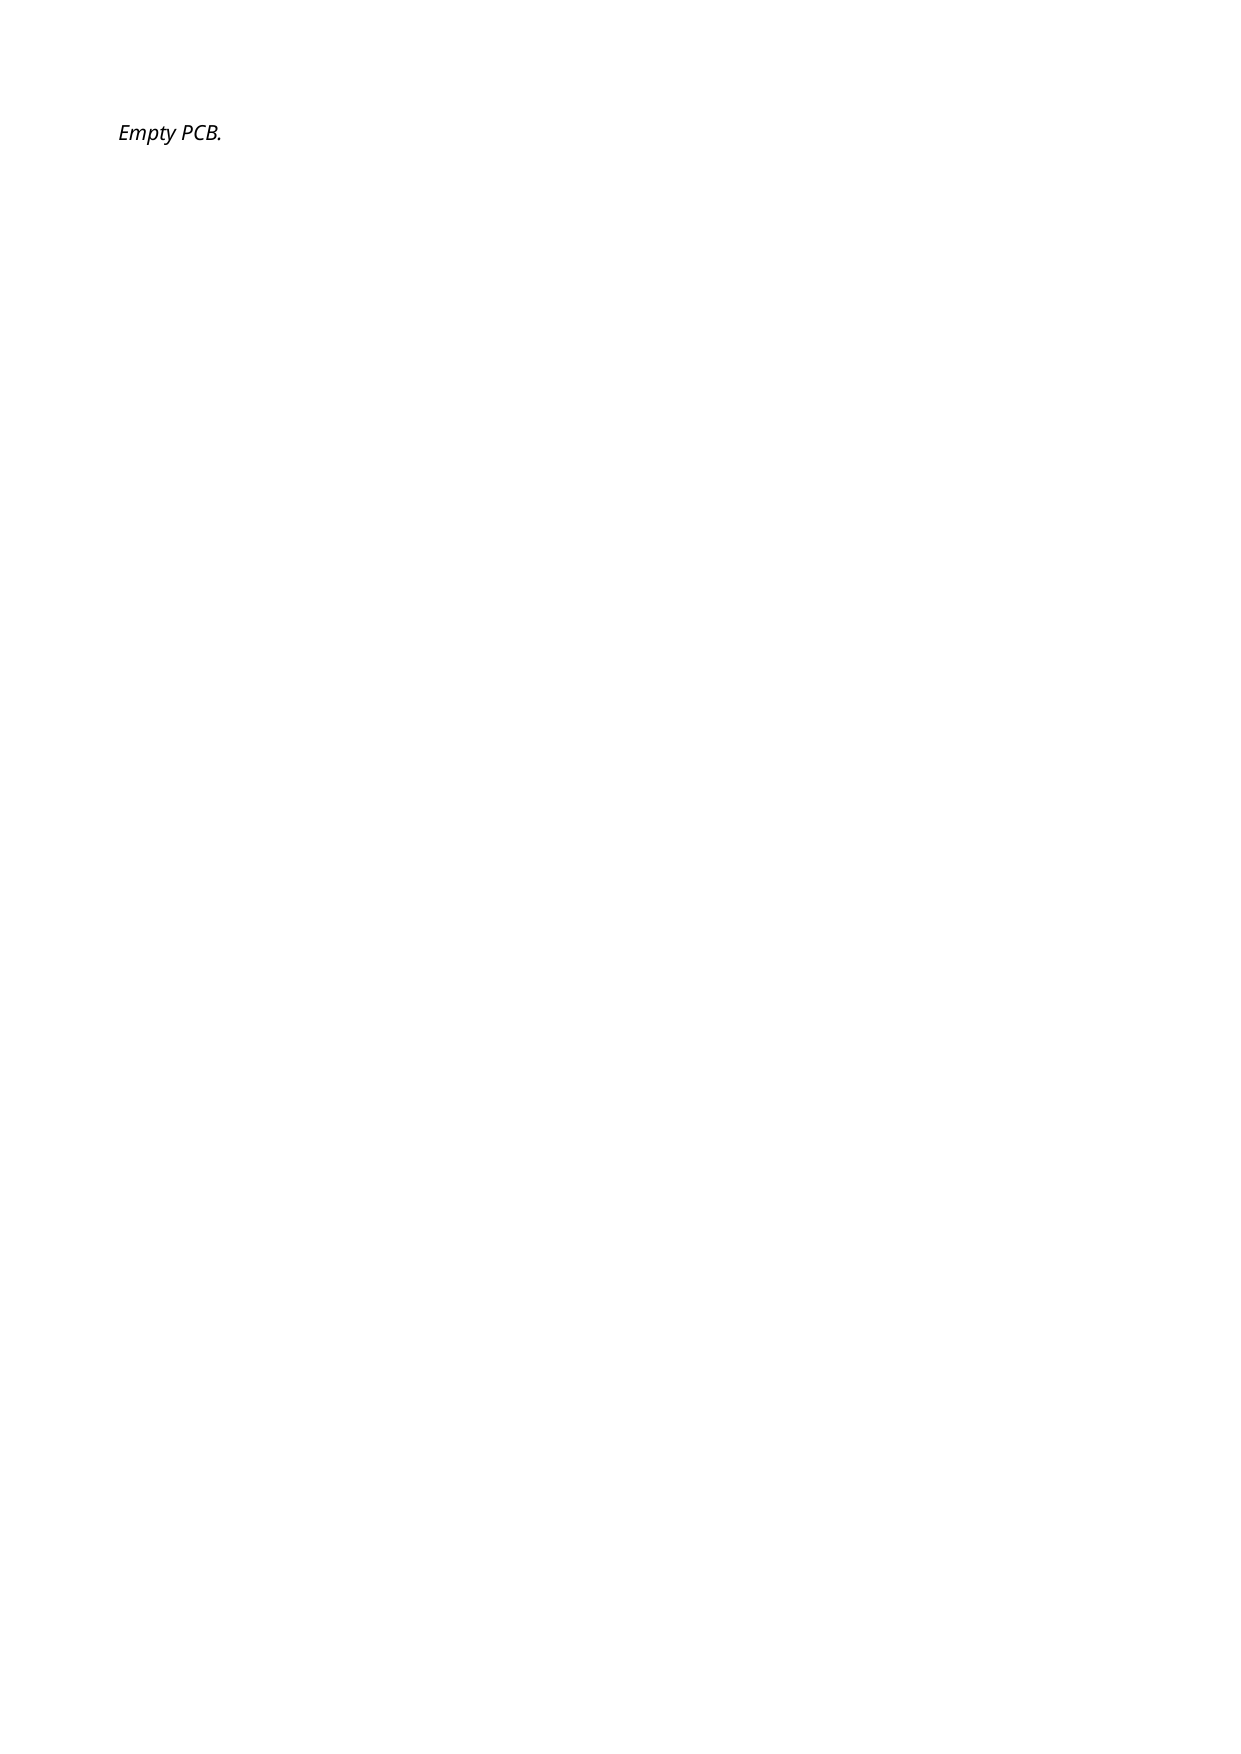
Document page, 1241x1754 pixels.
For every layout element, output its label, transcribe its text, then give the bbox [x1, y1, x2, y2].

text Empty PCB. [118, 118, 1122, 147]
